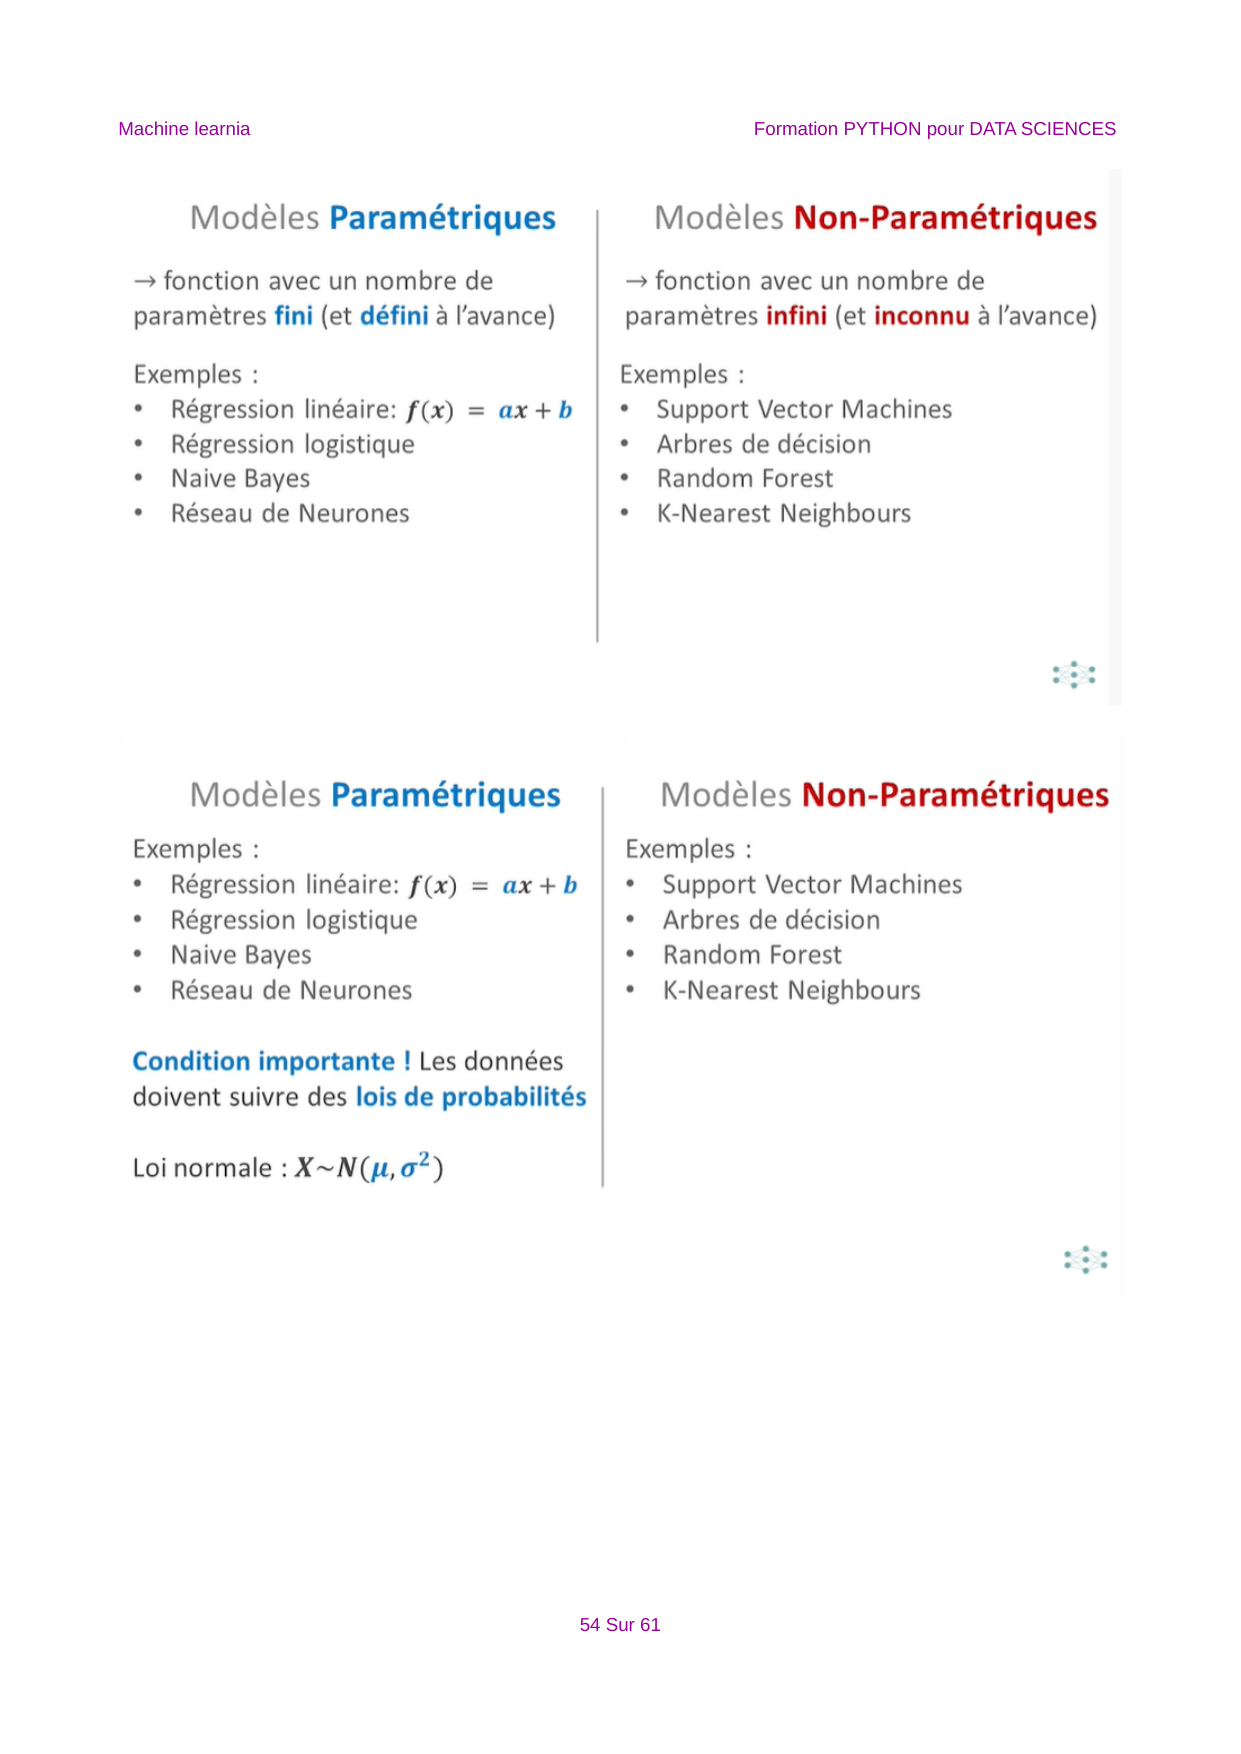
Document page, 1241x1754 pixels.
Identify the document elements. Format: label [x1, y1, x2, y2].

picture [118, 734, 1122, 1296]
picture [118, 169, 1122, 706]
